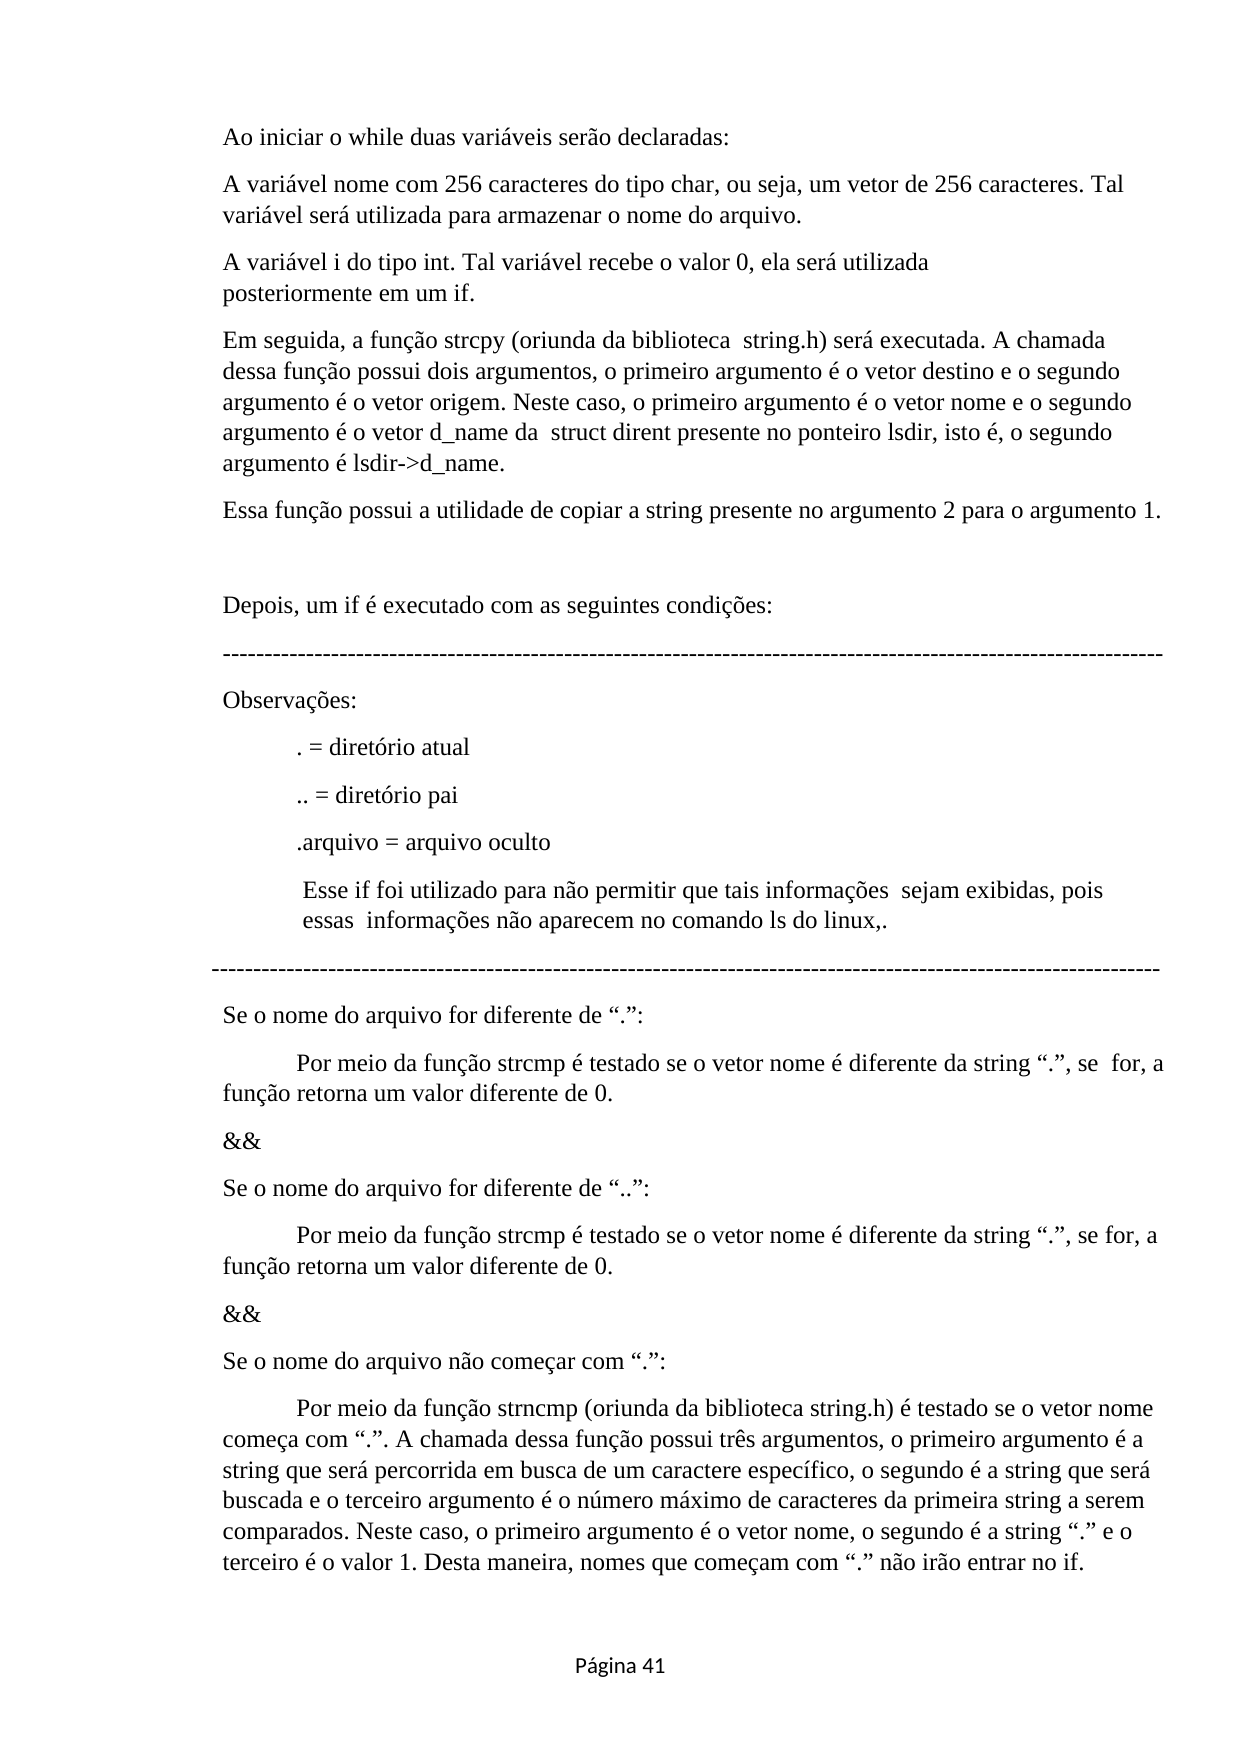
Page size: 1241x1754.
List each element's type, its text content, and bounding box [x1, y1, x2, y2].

text . = diretório atual [222, 732, 1165, 761]
text Essa função possui a utilidade de copiar a string presente no argumento 2 para o argumento 1. [75, 496, 1165, 524]
text .. = diretório pai [222, 780, 1165, 809]
text Por meio da função strcmp é testado se o vetor nome é diferente da string “.”, se for, a função retorna um valor diferente de 0. [222, 1221, 1165, 1280]
text && [149, 1126, 1165, 1154]
text Em seguida, a função strcpy (oriunda da biblioteca string.h) será executada. A chamada dessa função possui dois argumentos, o primeiro argumento é o vetor destino e o segundo argumento é o vetor origem. Neste caso, o primeiro argumento é o vetor nome e o segundo argumento é o vetor d_name da struct dirent presente no ponteiro lsdir, isto é, o segundo argumento é lsdir->d_name. [75, 325, 1165, 477]
text Depois, um if é executado com as seguintes condições: [75, 590, 1165, 619]
text .arquivo = arquivo oculto [222, 827, 1165, 856]
text A variável nome com 256 caracteres do tipo char, ou seja, um vetor de 256 caracteres. Tal variável será utilizada para armazenar o nome do arquivo. [75, 169, 1165, 228]
text Ao iniciar o while duas variáveis serão declaradas: [75, 122, 1165, 150]
text Se o nome do arquivo for diferente de “.”: [75, 1000, 1165, 1029]
text A variável i do tipo int. Tal variável recebe o valor 0, ela será utilizada posteriormente em um if. [75, 247, 1165, 307]
text ------------------------------------------------------------------------------------------------------------------ [149, 953, 1165, 982]
text Esse if foi utilizado para não permitir que tais informações sejam exibidas, pois essas informações não aparecem no comando ls do linux,. [222, 875, 1165, 934]
text && [149, 1299, 1165, 1327]
text Se o nome do arquivo não começar com “.”: [149, 1346, 1165, 1375]
text Por meio da função strcmp é testado se o vetor nome é diferente da string “.”, se for, a função retorna um valor diferente de 0. [222, 1048, 1165, 1107]
text Observações: [75, 685, 1165, 714]
text Por meio da função strncmp (oriunda da biblioteca string.h) é testado se o vetor nome começa com “.”. A chamada dessa função possui três argumentos, o primeiro argumento é a string que será percorrida em busca de um caractere específico, o segundo é a string que será buscada e o terceiro argumento é o número máximo de caracteres da primeira string a serem comparados. Neste caso, o primeiro argumento é o vetor nome, o segundo é a string “.” e o terceiro é o valor 1. Desta maneira, nomes que começam com “.” não irão entrar no if. [222, 1393, 1165, 1576]
text ----------------------------------------------------------------------------------------------------------------- [75, 638, 1165, 666]
text Se o nome do arquivo for diferente de “..”: [149, 1173, 1165, 1202]
